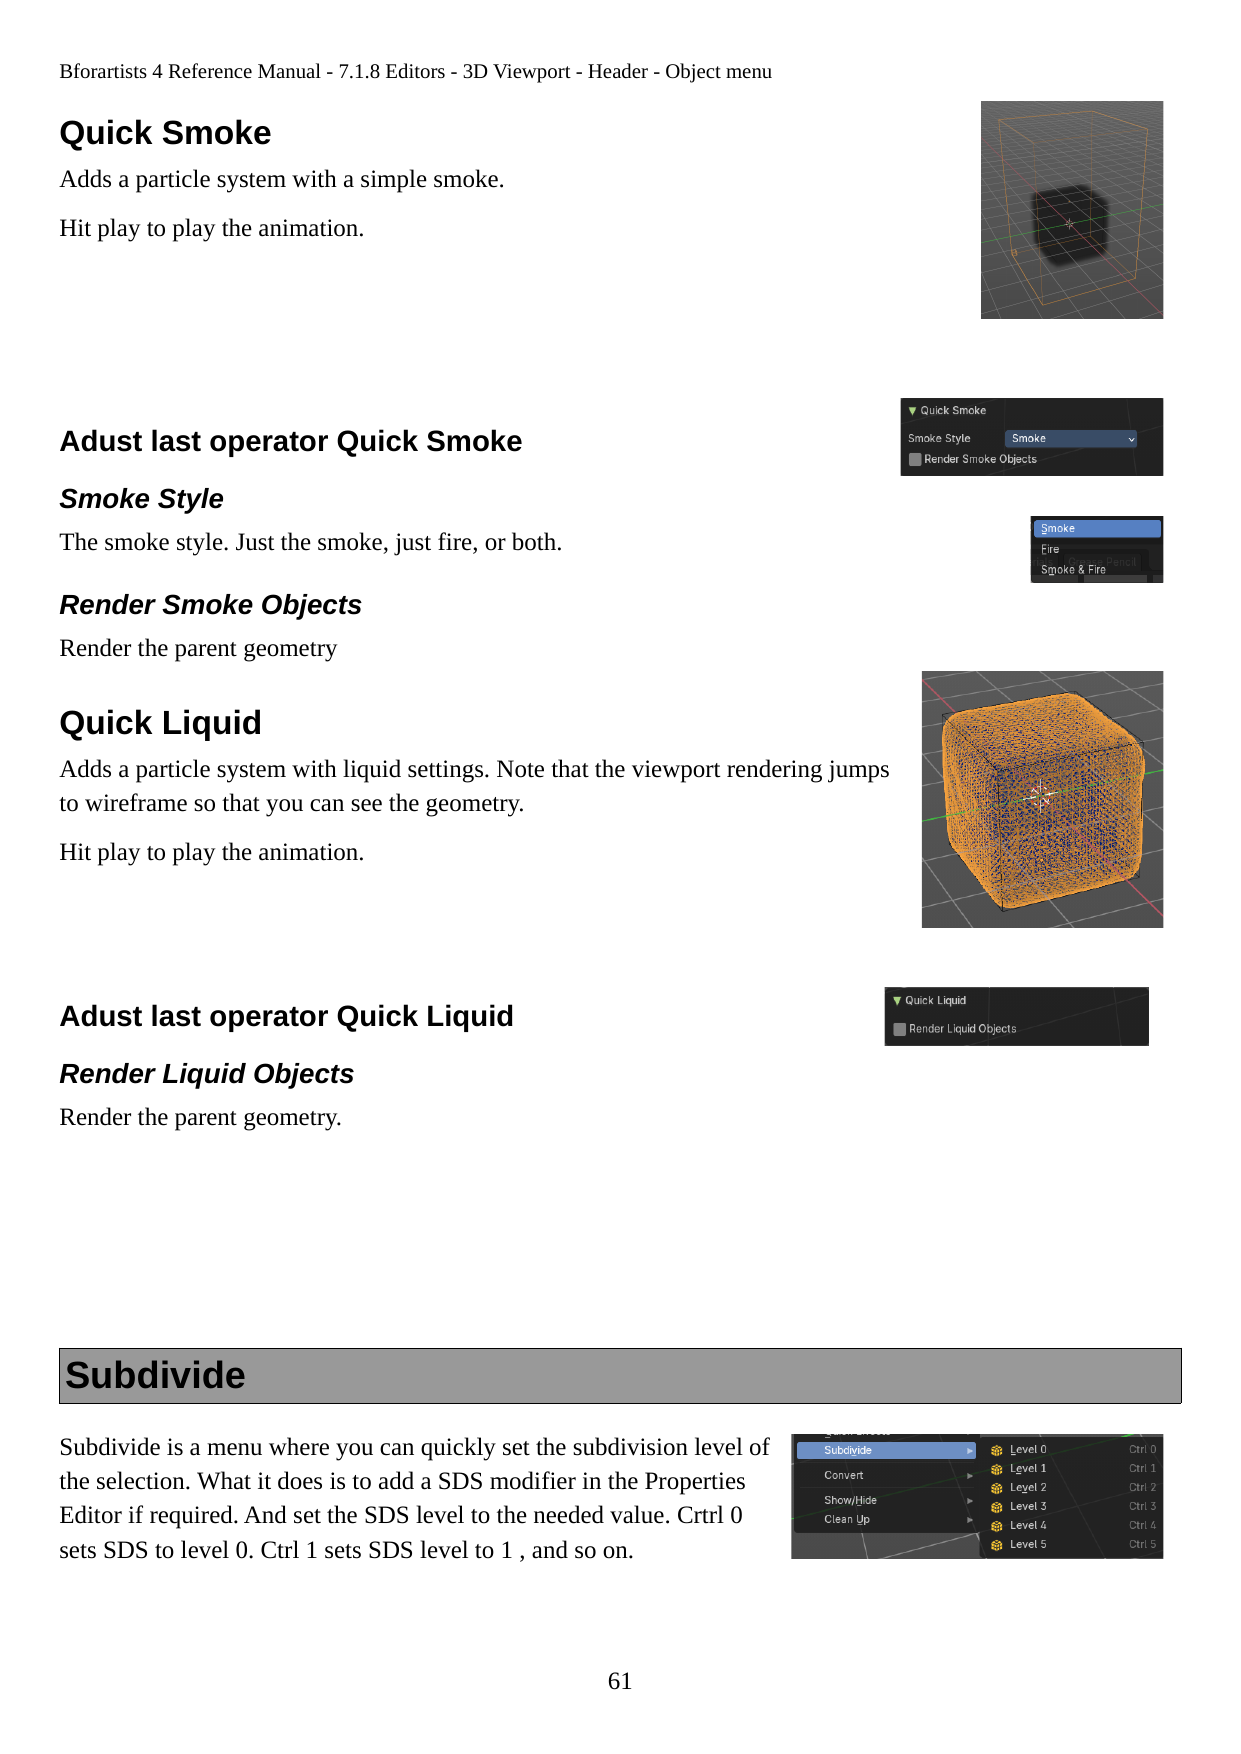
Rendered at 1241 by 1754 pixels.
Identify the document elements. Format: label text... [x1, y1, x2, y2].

picture [921, 671, 1164, 928]
text Hit play to play the animation. [59, 837, 921, 866]
text Hit play to play the animation. [59, 213, 981, 242]
subtitle [1149, 999, 1181, 1033]
subtitle [1164, 113, 1181, 151]
text Render the parent geometry [59, 633, 1181, 661]
subtitle Quick Smoke [59, 113, 981, 151]
text Render the parent geometry. [59, 1102, 1181, 1131]
subtitle Adust last operator Quick Liquid [59, 999, 884, 1033]
picture [1030, 516, 1164, 583]
text The smoke style. Just the smoke, just fire, or both. [59, 527, 1030, 556]
text Adds a particle system with liquid settings. Note that the viewport rendering jumps to wireframe so that you can see the geometry. [59, 754, 921, 817]
subtitle Adust last operator Quick Smoke [59, 424, 900, 457]
picture [981, 101, 1164, 319]
subtitle Render Liquid Objects [59, 1058, 1181, 1090]
text Subdivide is a menu where you can quickly set the subdivision level of the selection. What it does is to add a SDS modifier in the Properties Editor if required. And set the SDS level to the needed value. Crtrl 0 sets SDS to level 0. Ctrl 1 sets SDS level to 1 , and so on. [59, 1432, 1181, 1564]
subtitle Quick Liquid [59, 703, 921, 741]
text Adds a particle system with a simple smoke. [59, 164, 981, 192]
table_header Subdivide [60, 1349, 1181, 1403]
picture [900, 398, 1164, 476]
subtitle [1164, 703, 1181, 741]
subtitle Render Smoke Objects [59, 588, 1181, 620]
picture [791, 1434, 1164, 1559]
picture [884, 987, 1149, 1046]
subtitle Smoke Style [59, 482, 1181, 514]
